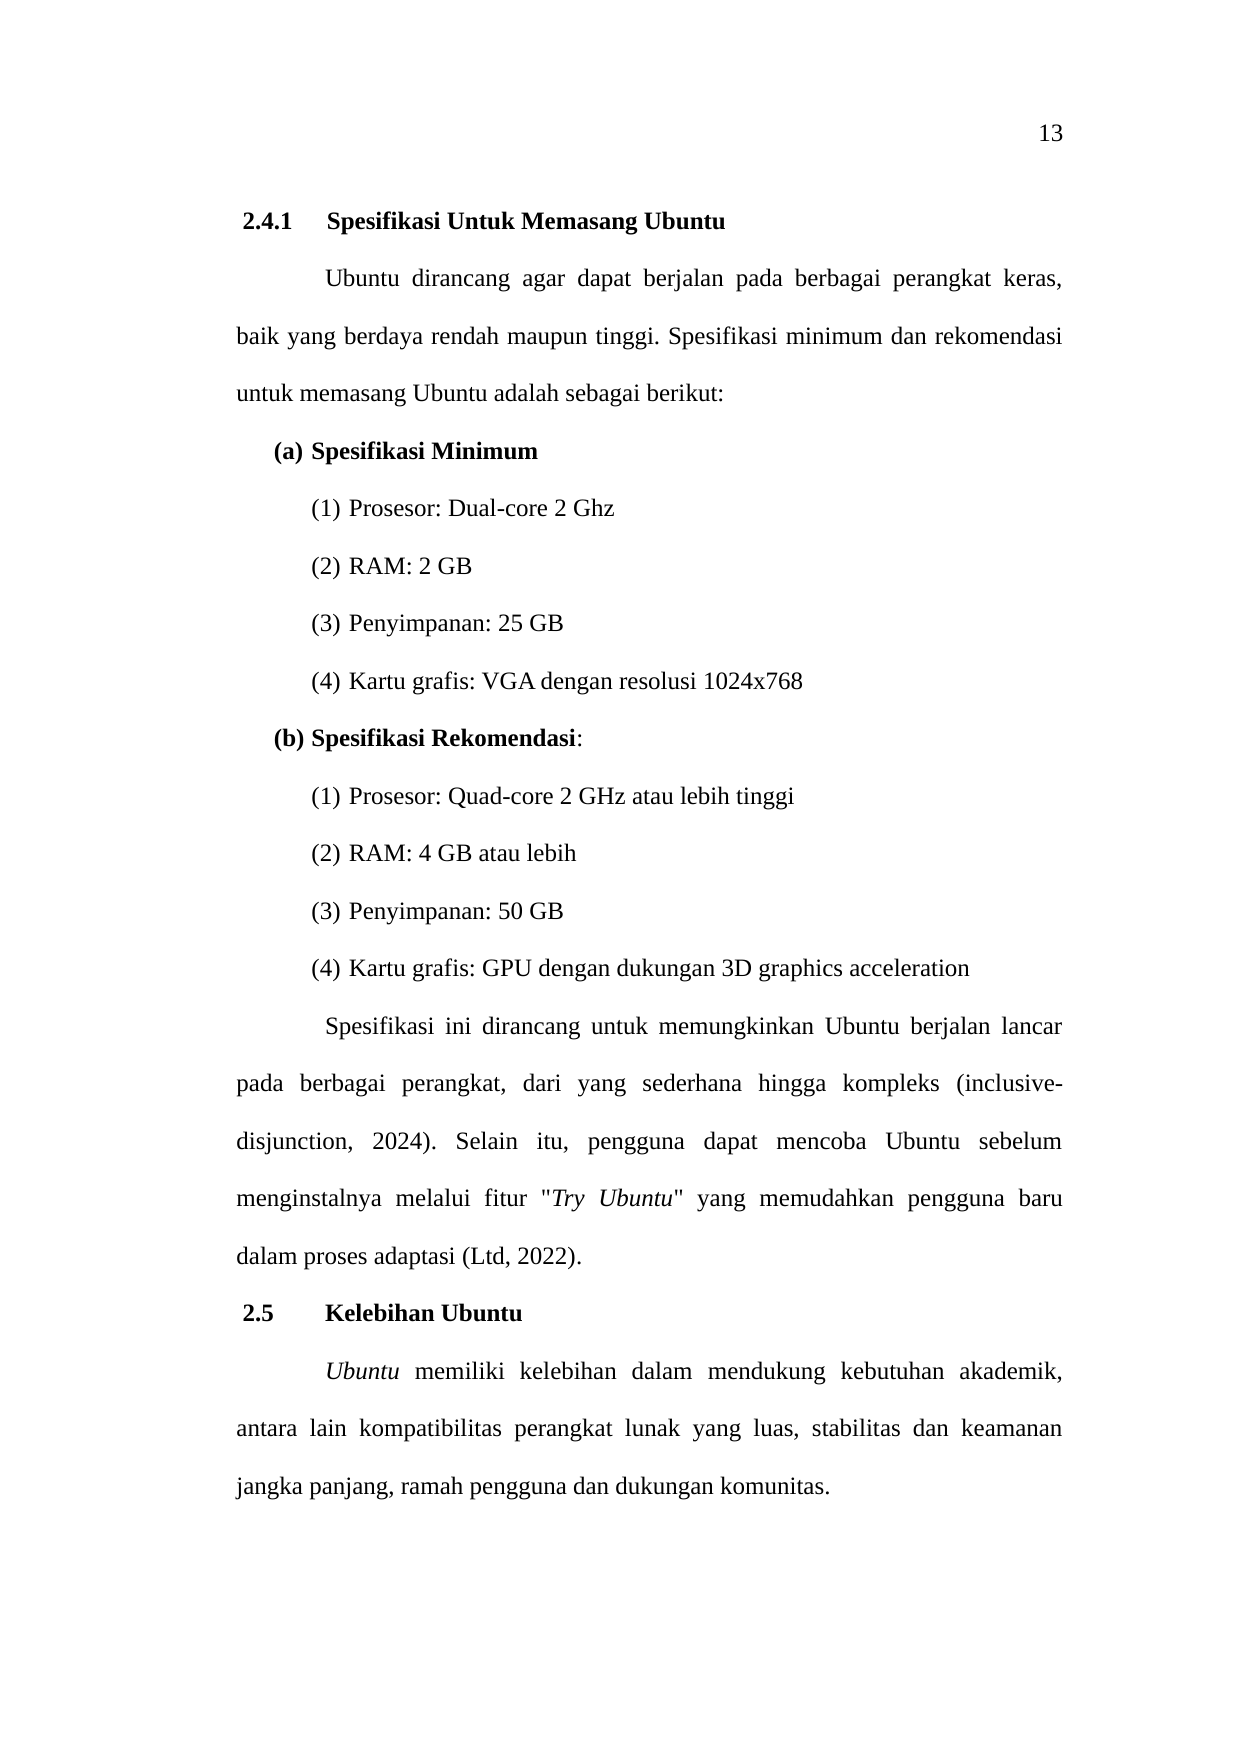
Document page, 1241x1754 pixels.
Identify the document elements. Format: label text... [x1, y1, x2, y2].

list Spesifikasi Rekomendasi: [274, 723, 1063, 752]
text Spesifikasi ini dirancang untuk memungkinkan Ubuntu berjalan lancar pada berbagai perangkat, dari yang sederhana hingga kompleks (inclusive-disjunction, 2024). Selain itu, pengguna dapat mencoba Ubuntu sebelum menginstalnya melalui fitur "Try Ubuntu" yang memudahkan pengguna baru dalam proses adaptasi (Ltd, 2022). [236, 1011, 1063, 1270]
list Kartu grafis: VGA dengan resolusi 1024x768 [311, 666, 1063, 695]
list Kartu grafis: GPU dengan dukungan 3D graphics acceleration [311, 953, 1063, 982]
list Penyimpanan: 25 GB [311, 608, 1063, 637]
subtitle Spesifikasi untuk Memasang Ubuntu [236, 206, 1063, 235]
list Prosesor: Quad-core 2 GHz atau lebih tinggi [311, 781, 1063, 810]
text Ubuntu memiliki kelebihan dalam mendukung kebutuhan akademik, antara lain kompatibilitas perangkat lunak yang luas, stabilitas dan keamanan jangka panjang, ramah pengguna dan dukungan komunitas. [236, 1356, 1063, 1500]
subtitle Kelebihan Ubuntu [236, 1298, 1063, 1327]
list Penyimpanan: 50 GB [311, 896, 1063, 925]
list Spesifikasi Minimum [274, 436, 1063, 465]
list RAM: 2 GB [311, 551, 1063, 580]
text Ubuntu dirancang agar dapat berjalan pada berbagai perangkat keras, baik yang berdaya rendah maupun tinggi. Spesifikasi minimum dan rekomendasi untuk memasang Ubuntu adalah sebagai berikut: [236, 263, 1063, 407]
list Prosesor: Dual-core 2 Ghz [311, 493, 1063, 522]
list RAM: 4 GB atau lebih [311, 838, 1063, 867]
